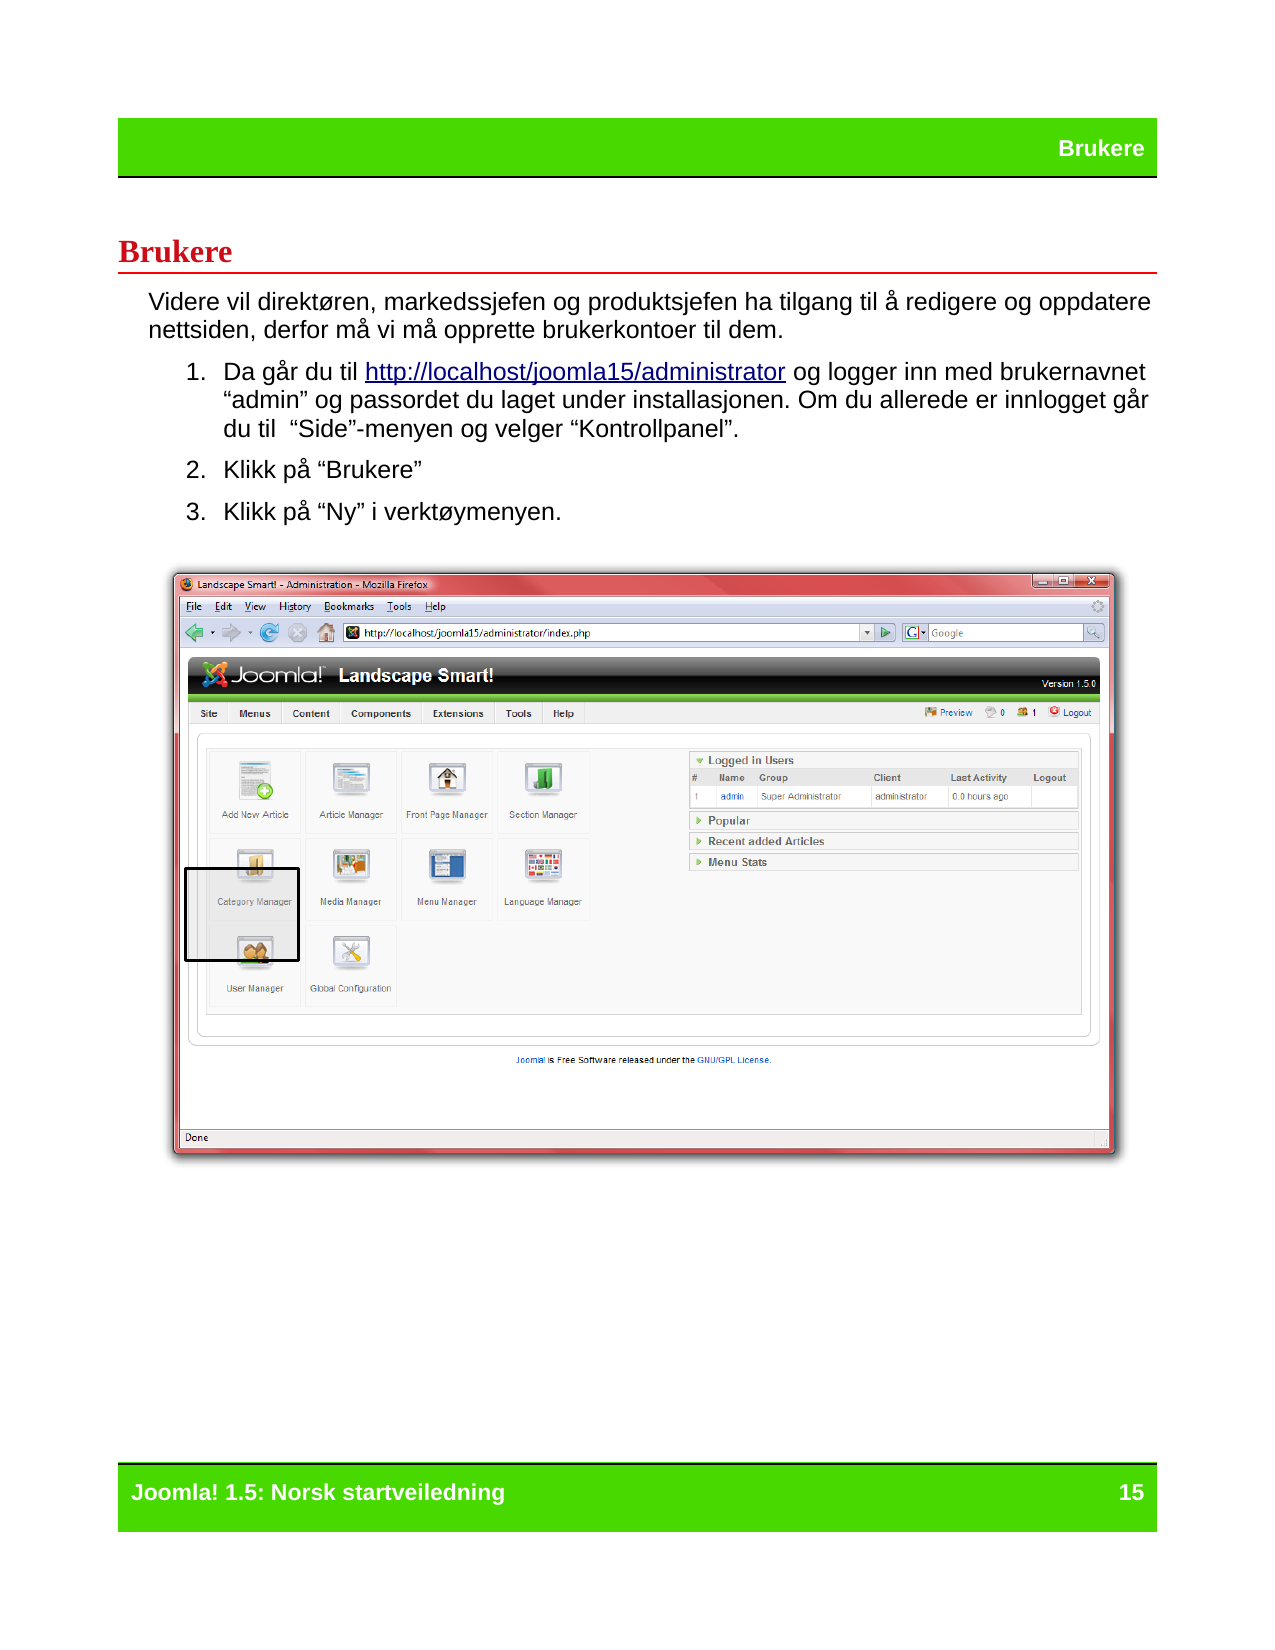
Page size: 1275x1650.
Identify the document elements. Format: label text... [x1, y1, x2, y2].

list Klikk på “Ny” i verktøymenyen. [186, 497, 1157, 525]
list Da går du til http://localhost/joomla15/administrator og logger inn med brukernavnet “admin” og passordet du laget under installasjonen. Om du allerede er innlogget går du til “Side”-menyen og velger “Kontrollpanel”. [186, 357, 1157, 443]
text Videre vil direktøren, markedssjefen og produktsjefen ha tilgang til å redigere og oppdatere nettsiden, derfor må vi må opprette brukerkontoer til dem. [148, 287, 1157, 344]
picture [161, 561, 1130, 1169]
list Klikk på “Brukere” [186, 455, 1157, 484]
subtitle Brukere [118, 233, 1157, 272]
